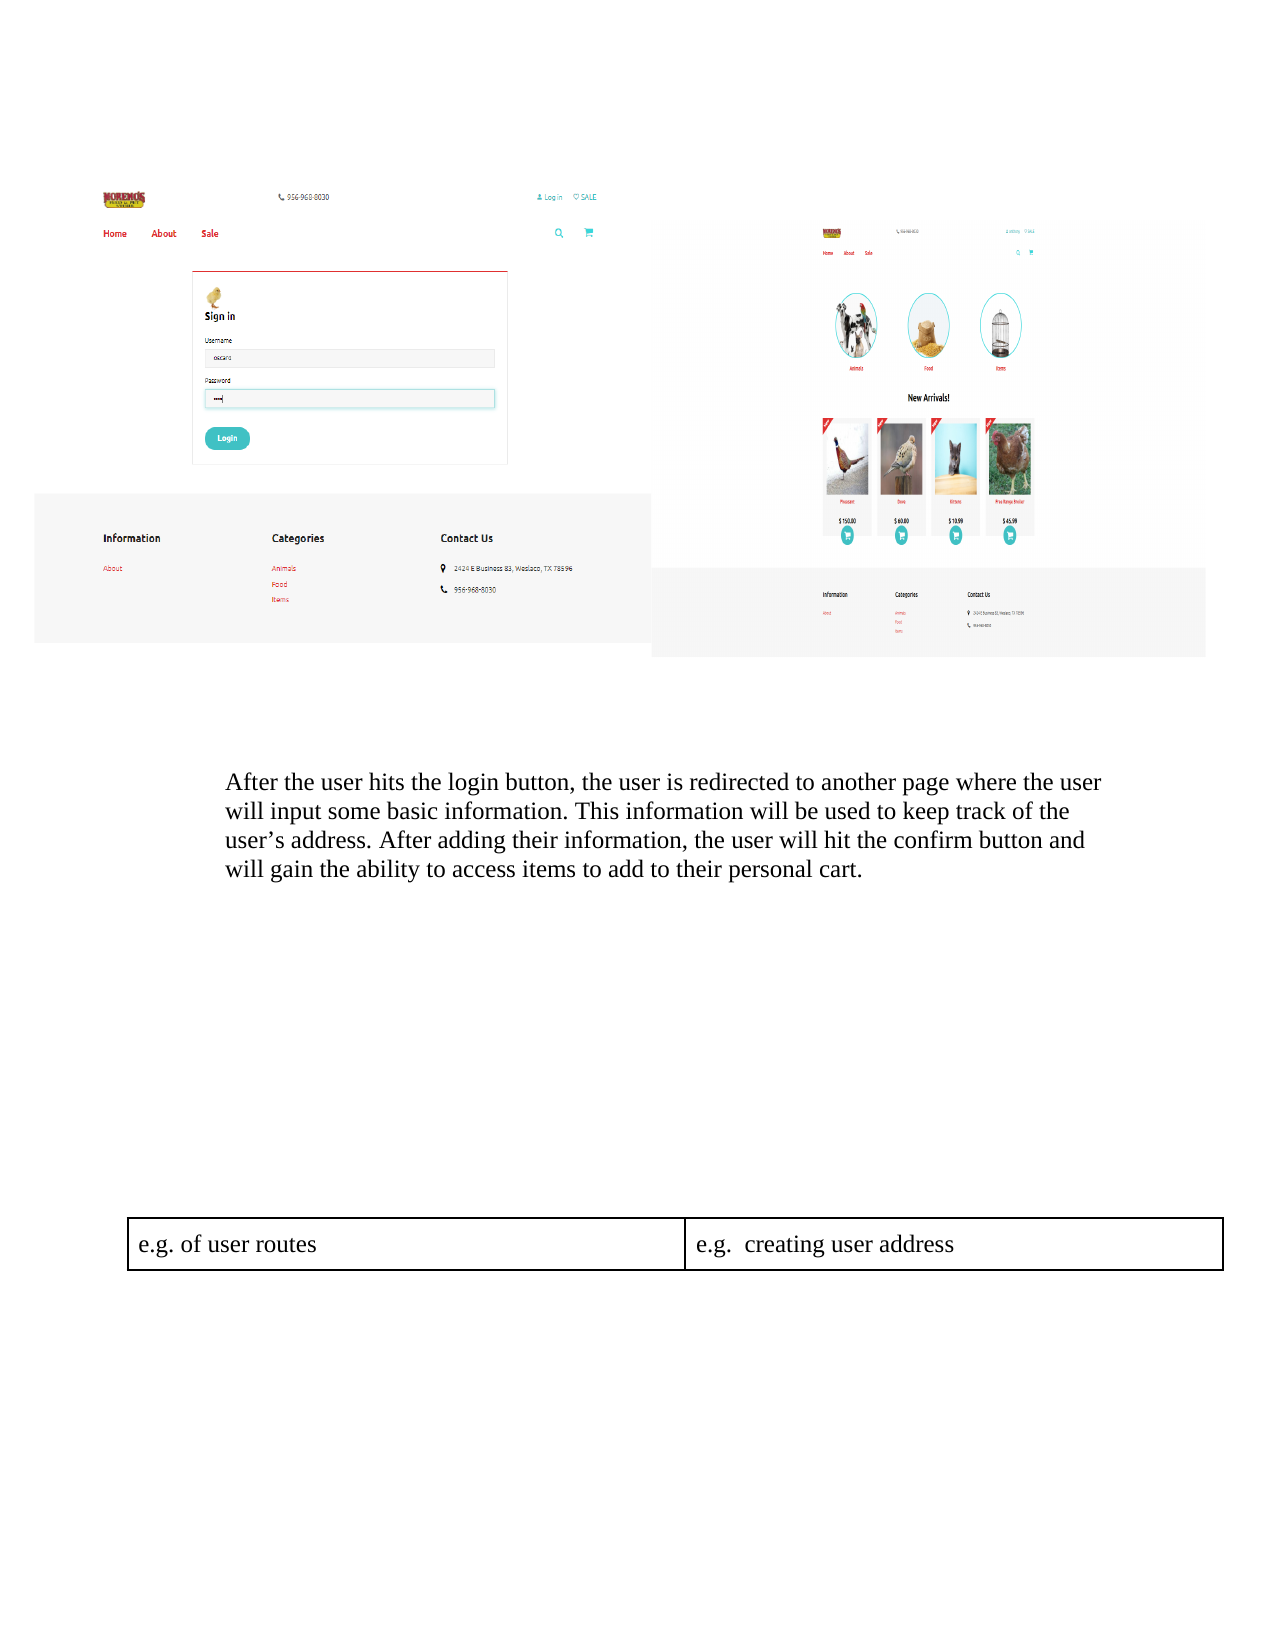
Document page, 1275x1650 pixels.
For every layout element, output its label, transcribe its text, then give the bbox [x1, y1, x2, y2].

table_header e.g. creating user address [686, 1219, 1222, 1269]
text After the user hits the login button, the user is redirected to another page where the user will input some basic information. This information will be used to keep track of the user’s address. After adding their information, the user will hit the confirm button and will gain the ability to access items to add to their personal cart. [225, 767, 1125, 882]
table_header e.g. of user routes [129, 1219, 684, 1269]
picture [34, 178, 1206, 658]
